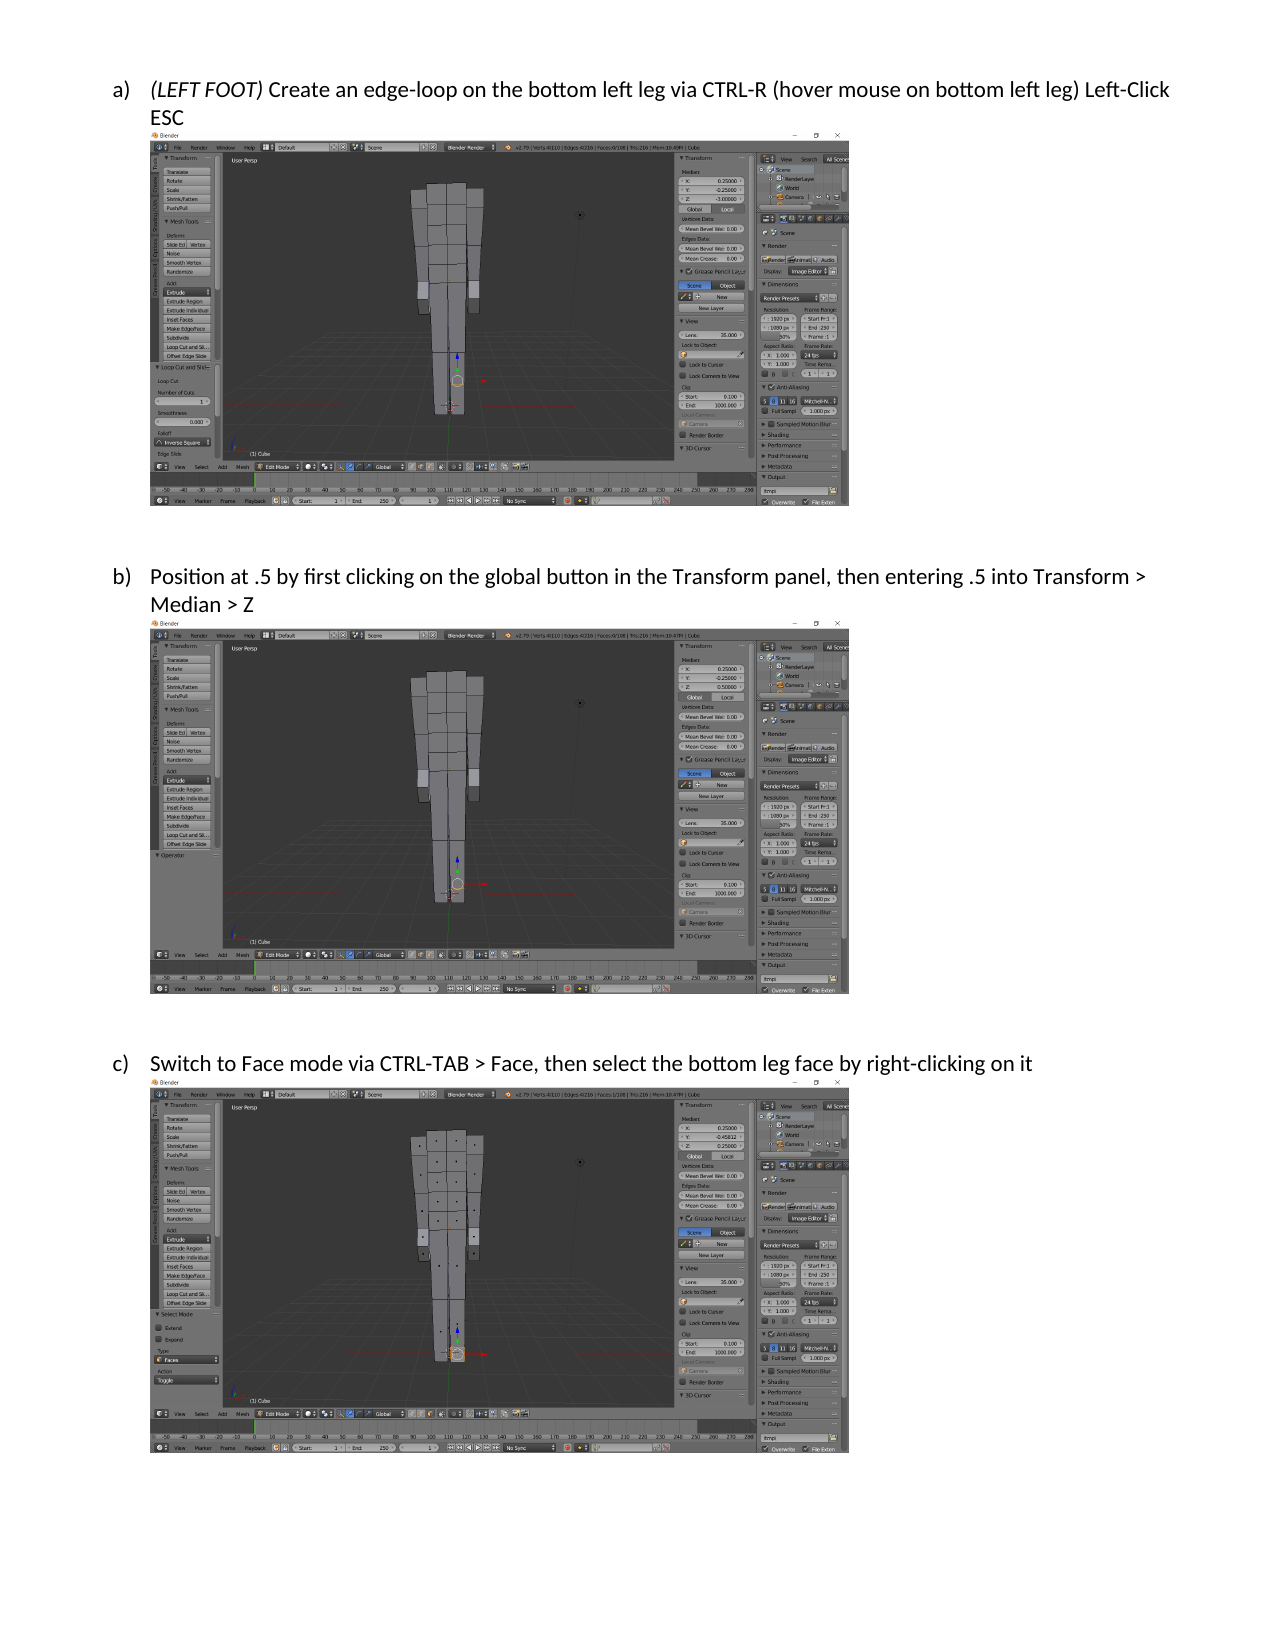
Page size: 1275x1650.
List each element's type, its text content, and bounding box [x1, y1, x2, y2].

list Position at .5 by first clicking on the global button in the Transform panel, then entering .5 into Transform > Median > Z [112, 562, 1200, 993]
list (LEFT FOOT) Create an edge-loop on the bottom left leg via CTRL-R (hover mouse on bottom left leg) Left-Click ESC [112, 75, 1200, 506]
list Switch to Face mode via CTRL-TAB > Face, then select the bottom leg face by right-clicking on it [112, 1049, 1200, 1452]
